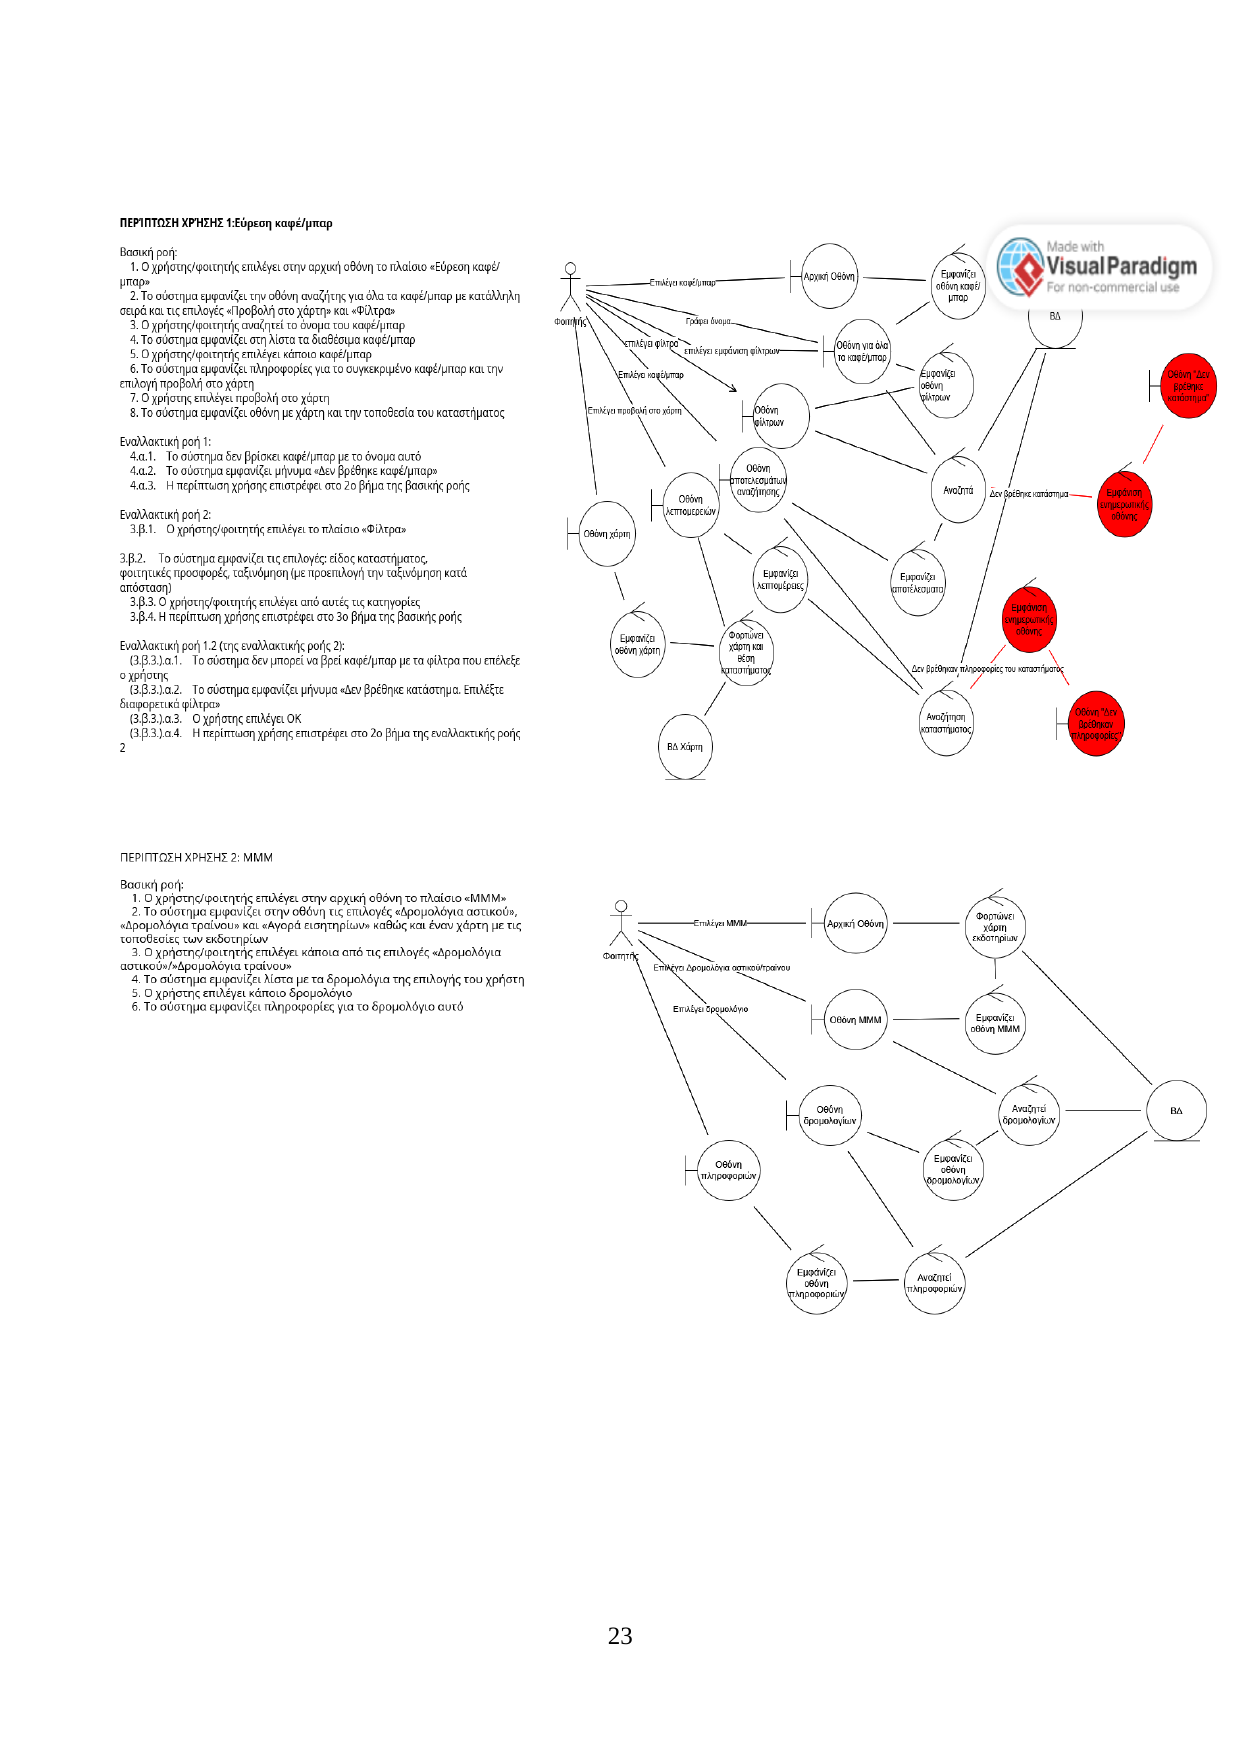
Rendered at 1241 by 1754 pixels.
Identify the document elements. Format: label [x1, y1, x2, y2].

picture [118, 209, 1223, 805]
picture [118, 850, 1219, 1327]
